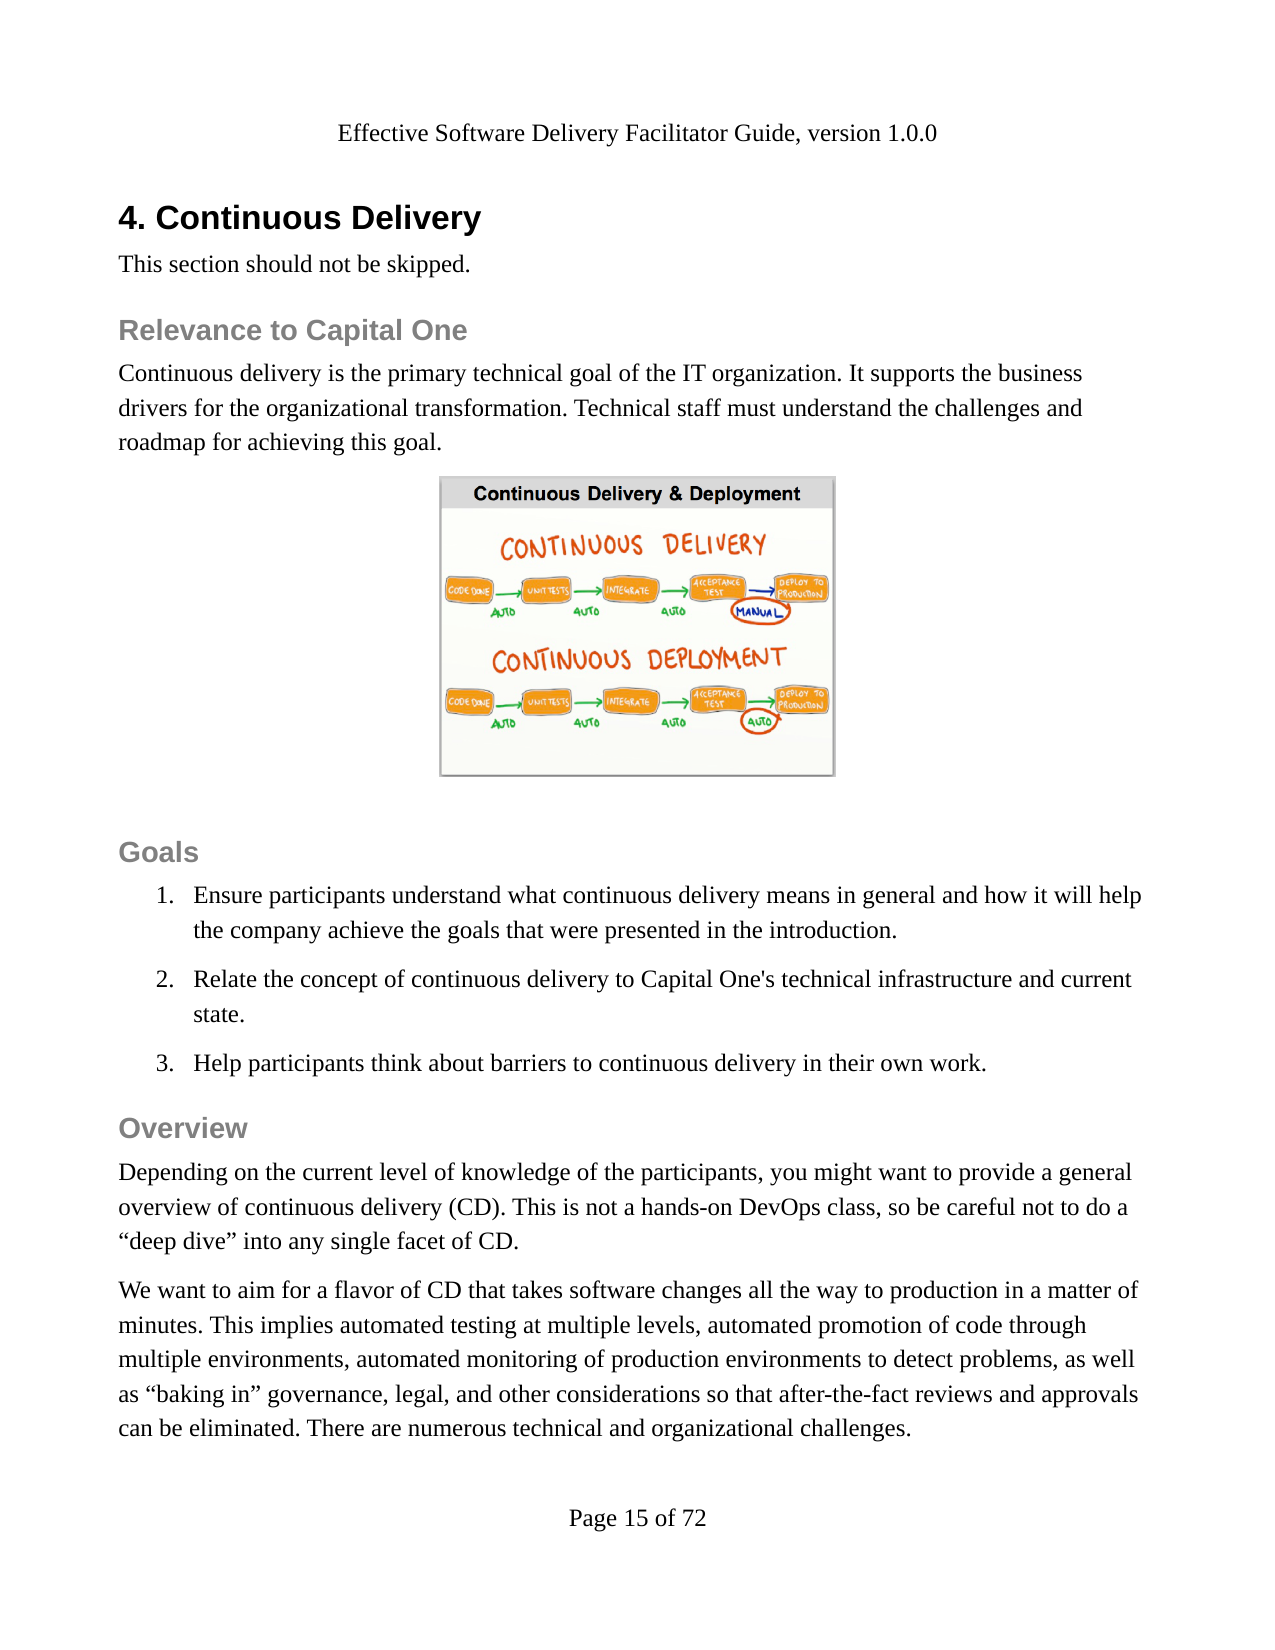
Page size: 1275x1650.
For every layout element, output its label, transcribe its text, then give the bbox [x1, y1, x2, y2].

text This section should not be skipped. [118, 249, 1157, 278]
subtitle Relevance to Capital One [118, 312, 1157, 346]
subtitle 4. Continuous Delivery [118, 198, 1157, 236]
list Relate the concept of continuous delivery to Capital One's technical infrastructure and current state. [156, 964, 1157, 1027]
text Depending on the current level of knowledge of the participants, you might want to provide a general overview of continuous delivery (CD). This is not a hands-on DevOps class, so be careful not to do a “deep dive” into any single facet of CD. [118, 1157, 1157, 1255]
text We want to aim for a flavor of CD that takes software changes all the way to production in a matter of minutes. This implies automated testing at multiple levels, automated promotion of code through multiple environments, automated monitoring of production environments to detect problems, as well as “baking in” governance, legal, and other considerations so that after-the-fact reviews and approvals can be eliminated. There are numerous technical and organizational challenges. [118, 1275, 1157, 1442]
subtitle Goals [118, 834, 1157, 868]
text Continuous delivery is the primary technical goal of the IT organization. It supports the business drivers for the organizational transformation. Technical staff must understand the challenges and roadmap for achieving this goal. [118, 358, 1157, 456]
list Ensure participants understand what continuous delivery means in general and how it will help the company achieve the goals that were presented in the introduction. [156, 881, 1157, 944]
picture [439, 476, 836, 777]
list Help participants think about barriers to continuous delivery in their own work. [156, 1048, 1157, 1076]
subtitle Overview [118, 1111, 1157, 1145]
